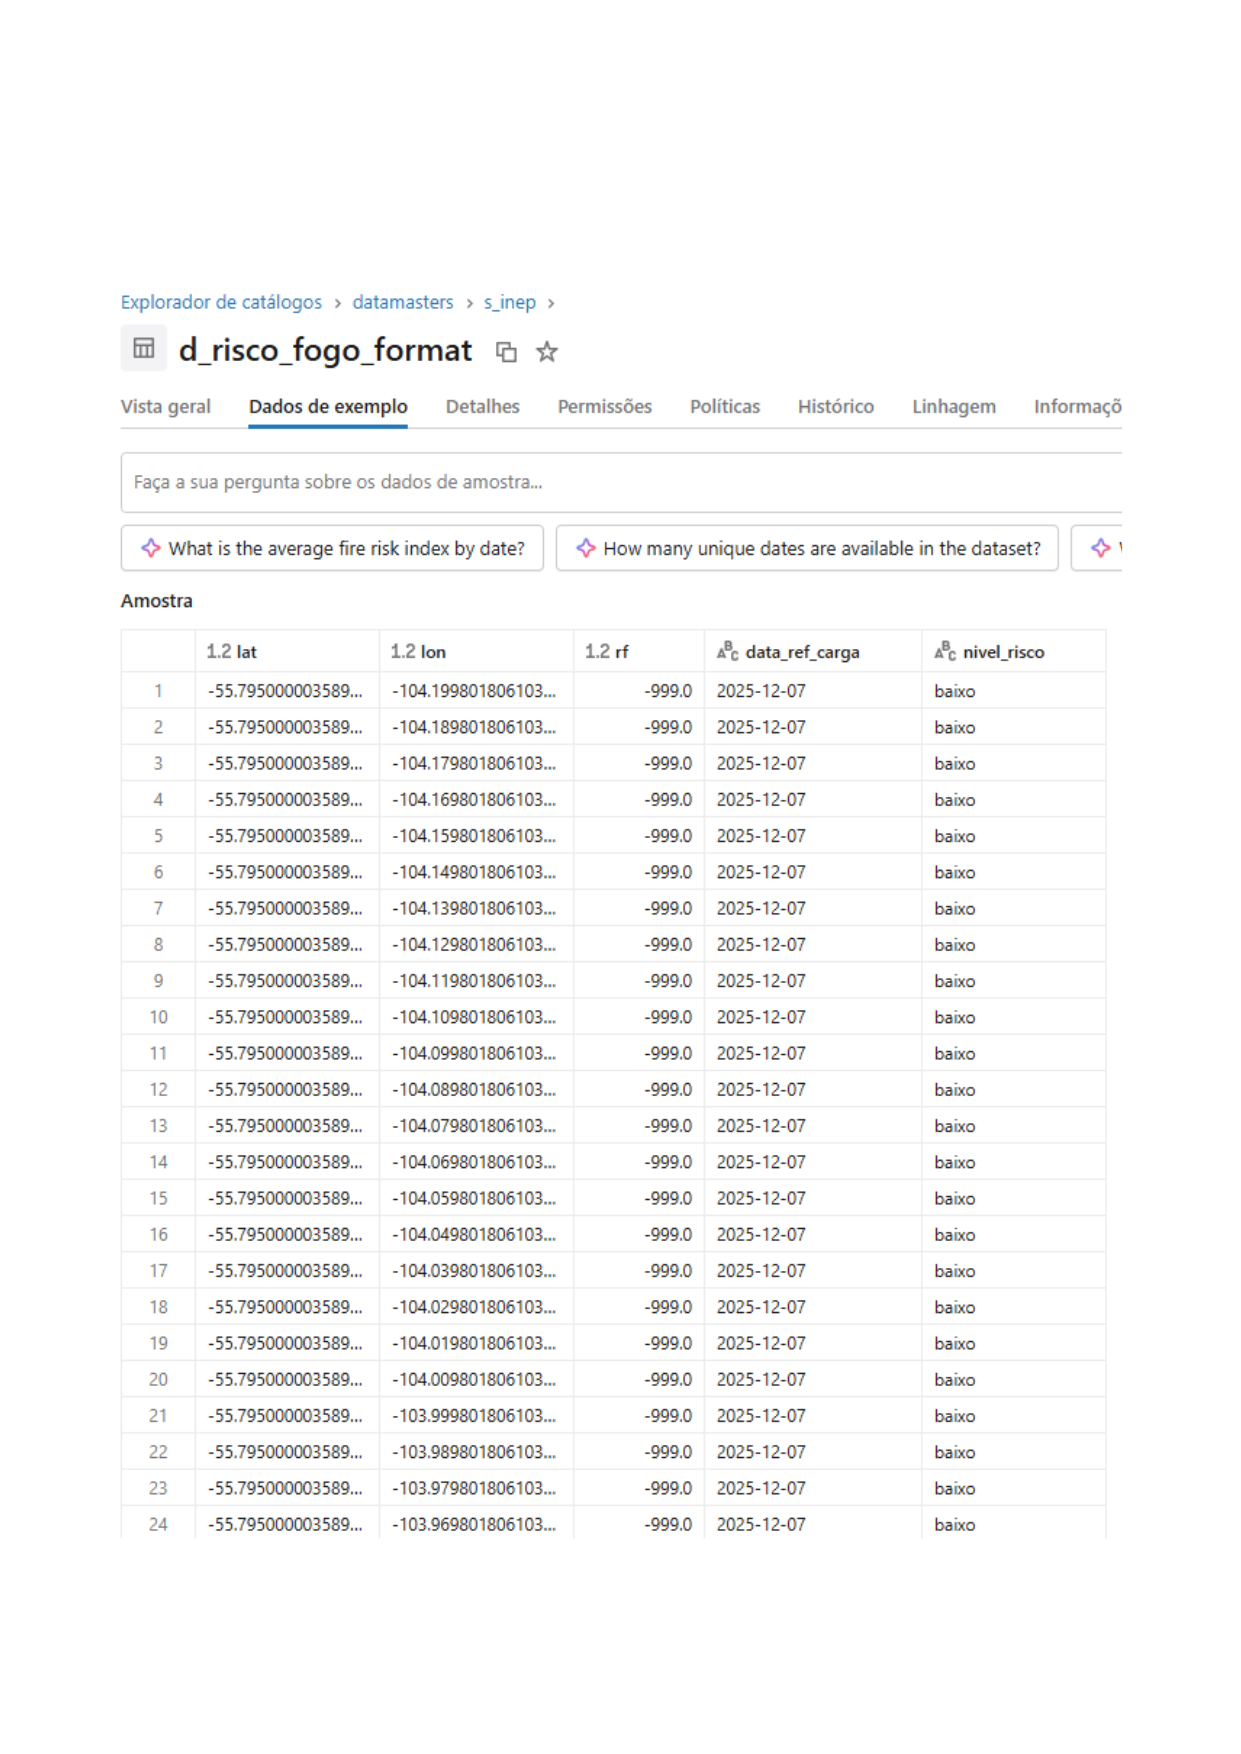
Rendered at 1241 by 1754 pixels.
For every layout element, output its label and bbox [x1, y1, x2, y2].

picture [118, 290, 1123, 1544]
